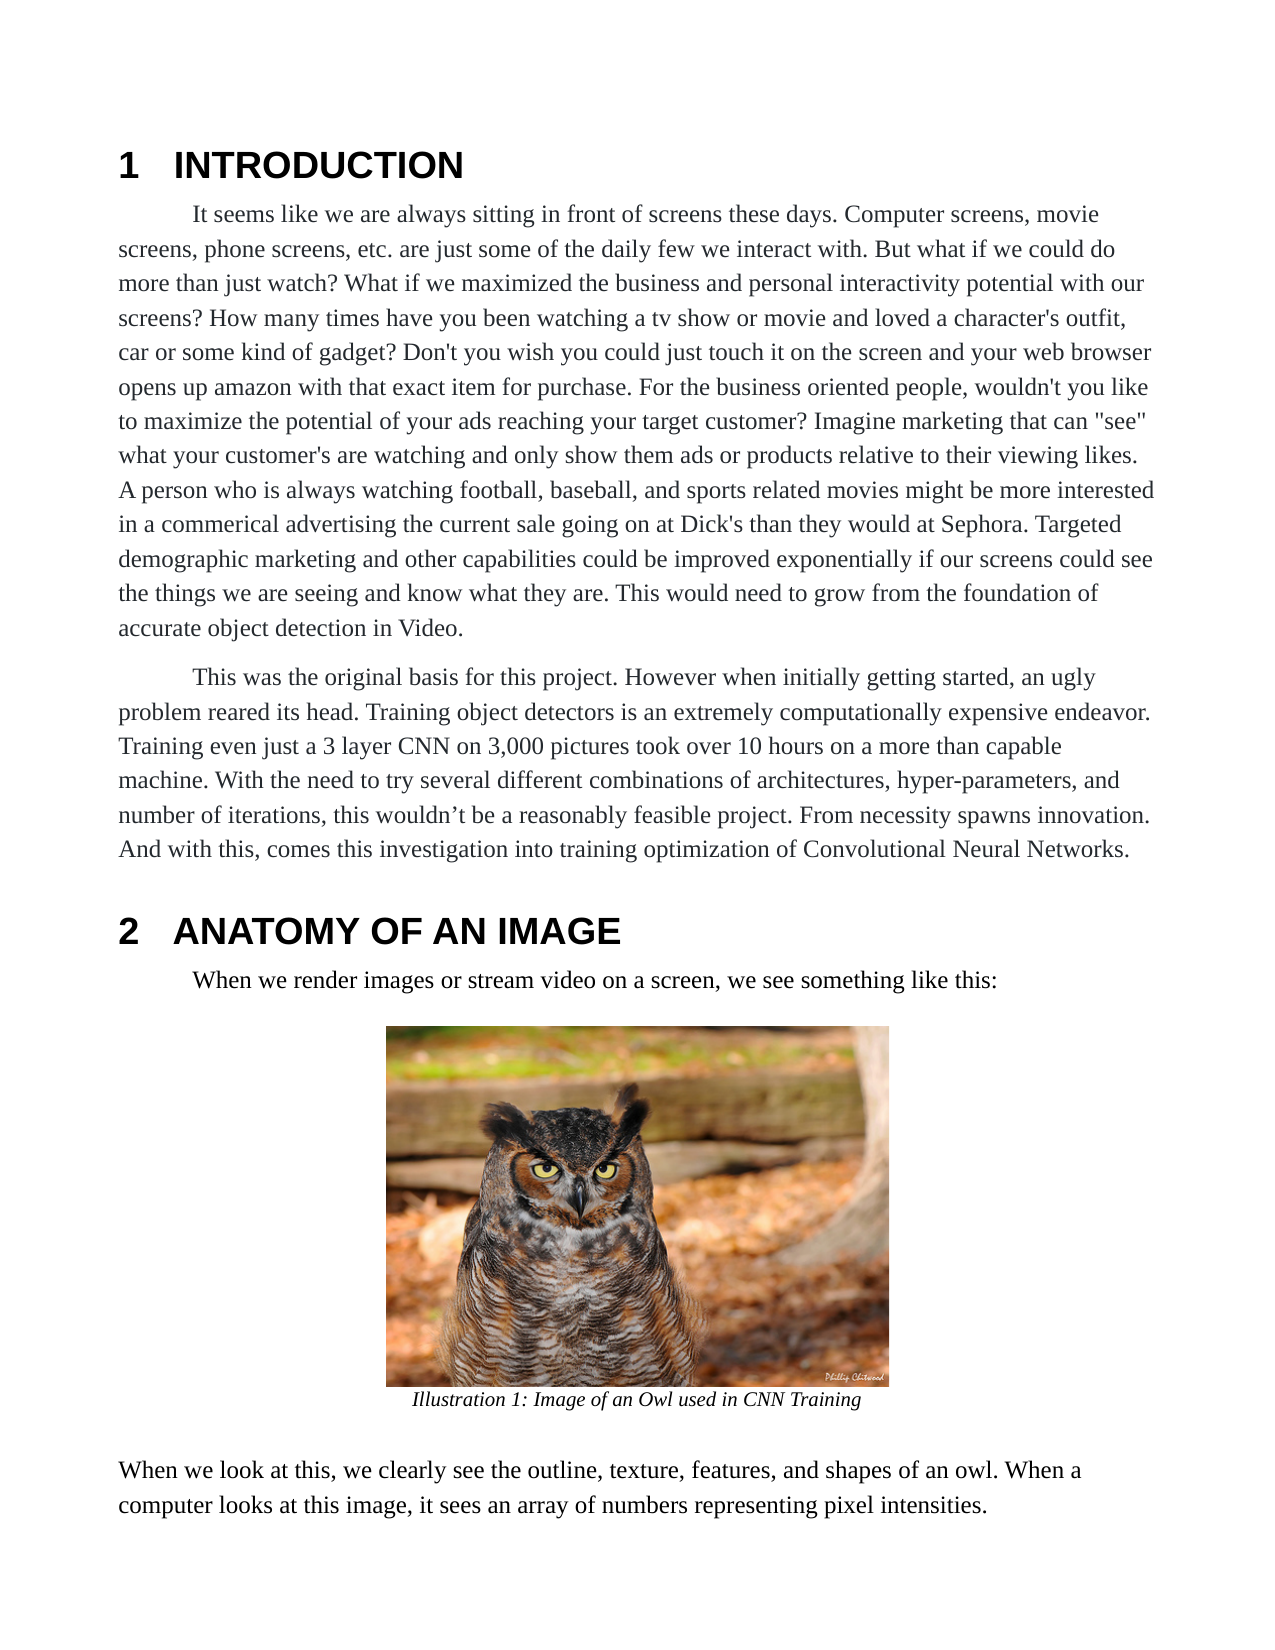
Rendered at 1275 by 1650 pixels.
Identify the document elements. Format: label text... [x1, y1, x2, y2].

subtitle INTRODUCTION [118, 143, 1157, 187]
text This was the original basis for this project. However when initially getting started, an ugly problem reared its head. Training object detectors is an extremely computationally expensive endeavor. Training even just a 3 layer CNN on 3,000 pictures took over 10 hours on a more than capable machine. With the need to try several different combinations of architectures, hyper-parameters, and number of iterations, this wouldn’t be a reasonably feasible project. From necessity spawns innovation. And with this, comes this investigation into training optimization of Convolutional Neural Networks. [118, 662, 1157, 863]
text Illustration 1: Image of an Owl used in CNN Training [386, 1387, 889, 1411]
text When we render images or stream video on a screen, we see something like this: [118, 965, 1157, 993]
text It seems like we are always sitting in front of screens these days. Computer screens, movie screens, phone screens, etc. are just some of the daily few we interact with. But what if we could do more than just watch? What if we maximized the business and personal interactivity potential with our screens? How many times have you been watching a tv show or movie and loved a character's outfit, car or some kind of gadget? Don't you wish you could just touch it on the screen and your web browser opens up amazon with that exact item for purchase. For the business oriented people, wouldn't you like to maximize the potential of your ads reaching your target customer? Imagine marketing that can "see" what your customer's are watching and only show them ads or products relative to their viewing likes. A person who is always watching football, baseball, and sports related movies might be more interested in a commerical advertising the current sale going on at Dick's than they would at Sephora. Targeted demographic marketing and other capabilities could be improved exponentially if our screens could see the things we are seeing and know what they are. This would need to grow from the foundation of accurate object detection in Video. [118, 199, 1157, 642]
picture [386, 1026, 890, 1387]
subtitle ANATOMY OF AN IMAGE [118, 908, 1157, 952]
text When we look at this, we clearly see the outline, texture, features, and shapes of an owl. When a computer looks at this image, it sees an array of numbers representing pixel intensities. [118, 1455, 1157, 1518]
